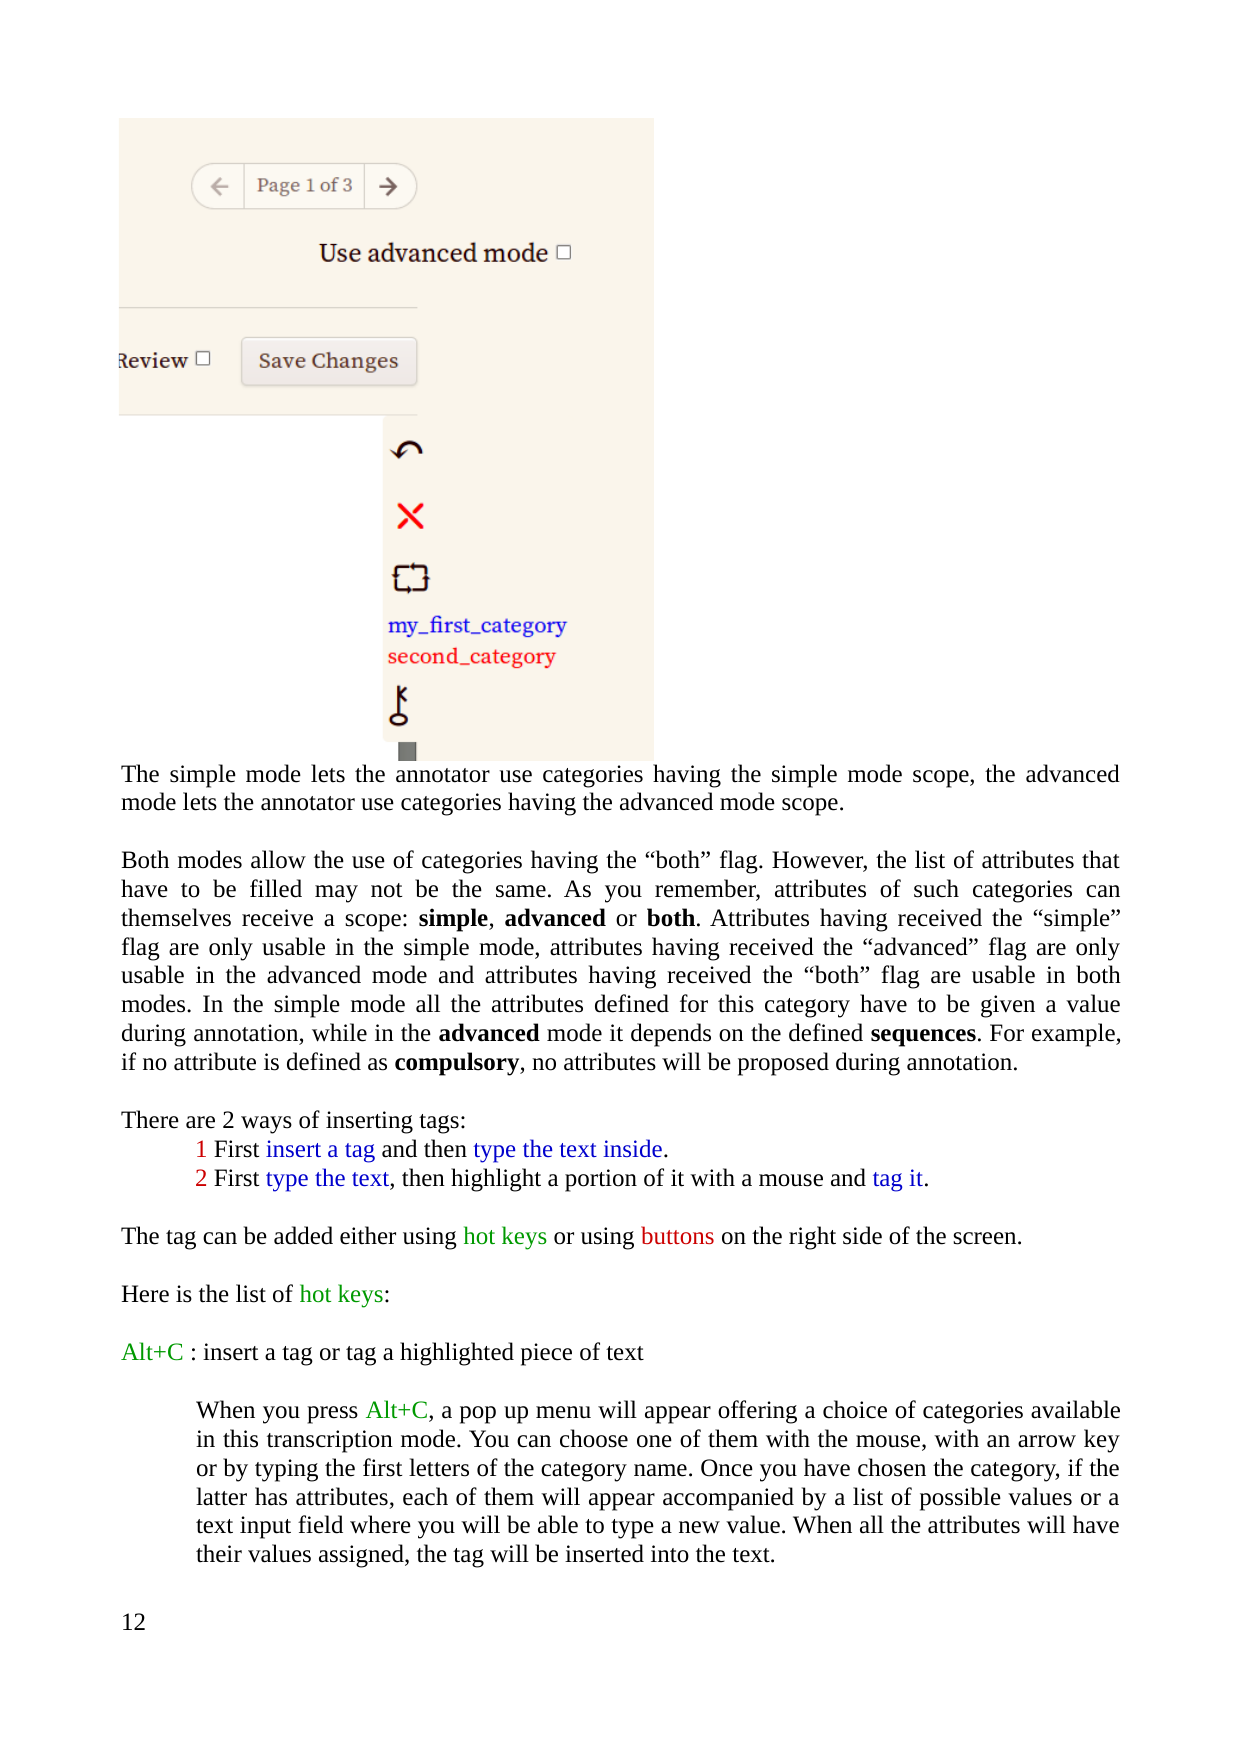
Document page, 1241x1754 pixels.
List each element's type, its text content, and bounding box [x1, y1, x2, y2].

text Both modes allow the use of categories having the “both” flag. However, the list of attributes that have to be filled may not be the same. As you remember, attributes of such categories can themselves receive a scope: simple, advanced or both. Attributes having received the “simple” flag are only usable in the simple mode, attributes having received the “advanced” flag are only usable in the advanced mode and attributes having received the “both” flag are usable in both modes. In the simple mode all the attributes defined for this category have to be given a value during annotation, while in the advanced mode it depends on the defined sequences. For example, if no attribute is defined as compulsory, no attributes will be proposed during annotation. [121, 846, 1122, 1076]
text Alt+C : insert a tag or tag a highlighted piece of text [121, 1337, 1122, 1366]
text The tag can be added either using hot keys or using buttons on the right side of the screen. [121, 1221, 1122, 1249]
text Here is the list of hot keys: [121, 1279, 1122, 1308]
text There are 2 ways of inserting tags: 1 First insert a tag and then type the text inside. 2 First type the text, then highlight a portion of it with a mouse and tag it. [121, 1105, 1122, 1191]
text When you press Alt+C, a pop up menu will appear offering a choice of categories available in this transcription mode. You can choose one of them with the mouse, with an arrow key or by typing the first letters of the category name. Once you have chosen the category, if the latter has attributes, each of them will appear accompanied by a list of possible values or a text input field where you will be able to type a new value. When all the attributes will have their values assigned, the tag will be inserted into the text. [196, 1396, 1122, 1568]
text The simple mode lets the annotator use categories having the simple mode scope, the advanced mode lets the annotator use categories having the advanced mode scope. [121, 759, 1122, 816]
picture [650, 118, 654, 761]
